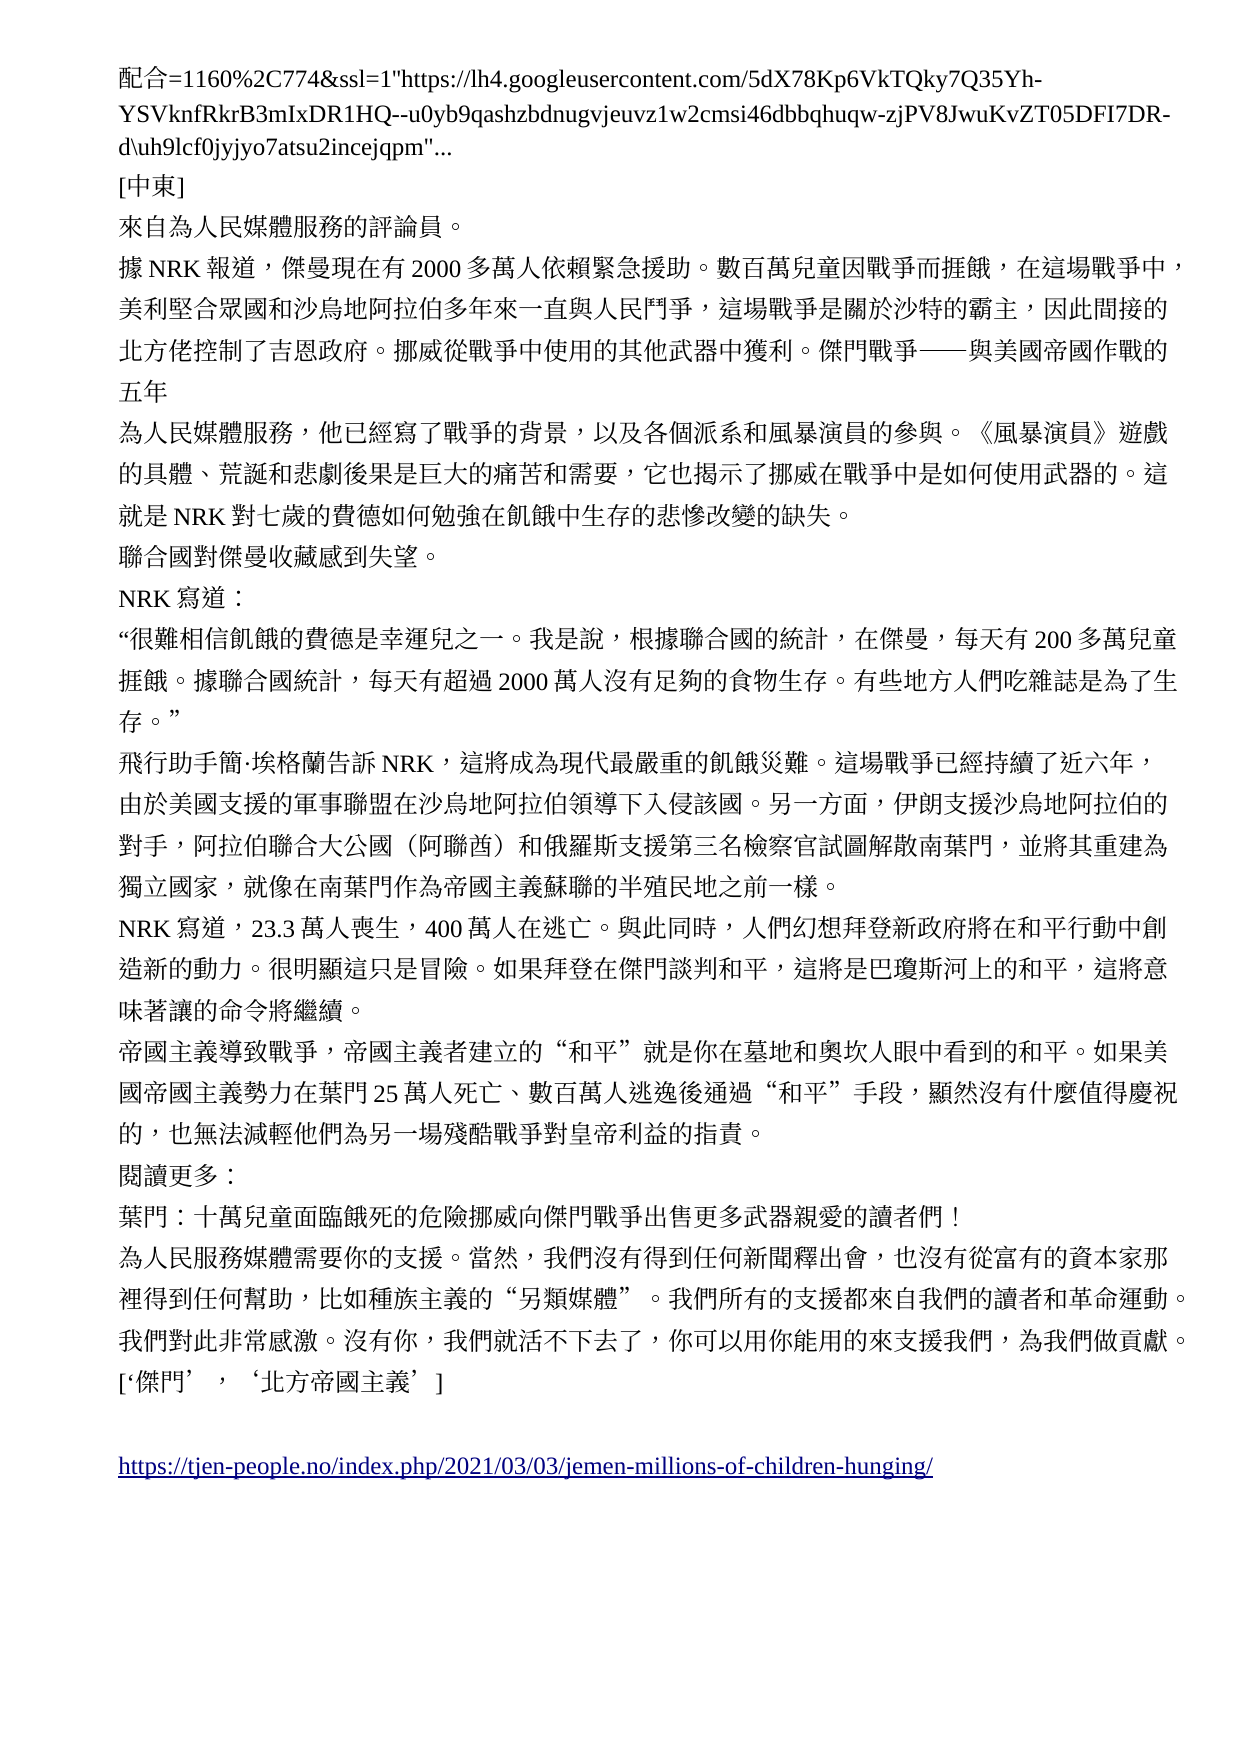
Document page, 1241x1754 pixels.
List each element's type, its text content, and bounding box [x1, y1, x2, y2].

text 2021-03-03T20:50:59+00:00 2021-03-03T20:51:11+00:00 TFM公司 ['https://i0.wp.com/tjen-people.no/wp-content/uploads/2021/03/36535686993\u 250c9c8958\u b-1.jpg？配合=1160%2C774&ssl=1''https://lh4.googleusercontent.com/5dX78Kp6VkTQky7Q35Yh-YSVknfRkrB3mIxDR1HQ--u0yb9qashzbdnugvjeuvz1w2cmsi46dbbqhuqw-zjPV8JwuKvZT05DFI7DR-d\uh9lcf0jyjyo7atsu2incejqpm"... [中東] 來自為人民媒體服務的評論員。 據NRK報道，傑曼現在有2000多萬人依賴緊急援助。數百萬兒童因戰爭而捱餓，在這場戰爭中，美利堅合眾國和沙烏地阿拉伯多年來一直與人民鬥爭，這場戰爭是關於沙特的霸主，因此間接的北方佬控制了吉恩政府。挪威從戰爭中使用的其他武器中獲利。傑門戰爭——與美國帝國作戰的五年 為人民媒體服務，他已經寫了戰爭的背景，以及各個派系和風暴演員的參與。《風暴演員》遊戲的具體、荒誕和悲劇後果是巨大的痛苦和需要，它也揭示了挪威在戰爭中是如何使用武器的。這就是NRK對七歲的費德如何勉強在飢餓中生存的悲慘改變的缺失。 聯合國對傑曼收藏感到失望。 NRK寫道： “很難相信飢餓的費德是幸運兒之一。我是說，根據聯合國的統計，在傑曼，每天有200多萬兒童捱餓。據聯合國統計，每天有超過2000萬人沒有足夠的食物生存。有些地方人們吃雜誌是為了生存。” 飛行助手簡·埃格蘭告訴NRK，這將成為現代最嚴重的飢餓災難。這場戰爭已經持續了近六年，由於美國支援的軍事聯盟在沙烏地阿拉伯領導下入侵該國。另一方面，伊朗支援沙烏地阿拉伯的對手，阿拉伯聯合大公國（阿聯酋）和俄羅斯支援第三名檢察官試圖解散南葉門，並將其重建為獨立國家，就像在南葉門作為帝國主義蘇聯的半殖民地之前一樣。 NRK寫道，23.3萬人喪生，400萬人在逃亡。與此同時，人們幻想拜登新政府將在和平行動中創造新的動力。很明顯這只是冒險。如果拜登在傑門談判和平，這將是巴瓊斯河上的和平，這將意味著讓的命令將繼續。 帝國主義導致戰爭，帝國主義者建立的“和平”就是你在墓地和奧坎人眼中看到的和平。如果美國帝國主義勢力在葉門25萬人死亡、數百萬人逃逸後通過“和平”手段，顯然沒有什麼值得慶祝的，也無法減輕他們為另一場殘酷戰爭對皇帝利益的指責。 閱讀更多： 葉門：十萬兒童面臨餓死的危險挪威向傑門戰爭出售更多武器親愛的讀者們！ 為人民服務媒體需要你的支援。當然，我們沒有得到任何新聞釋出會，也沒有從富有的資本家那裡得到任何幫助，比如種族主義的“另類媒體”。我們所有的支援都來自我們的讀者和革命運動。我們對此非常感激。沒有你，我們就活不下去了，你可以用你能用的來支援我們，為我們做貢獻。 [‘傑門’，‘北方帝國主義’] [118, 59, 1181, 1398]
text https://tjen-people.no/index.php/2021/03/03/jemen-millions-of-children-hunging/ [118, 1418, 1181, 1480]
